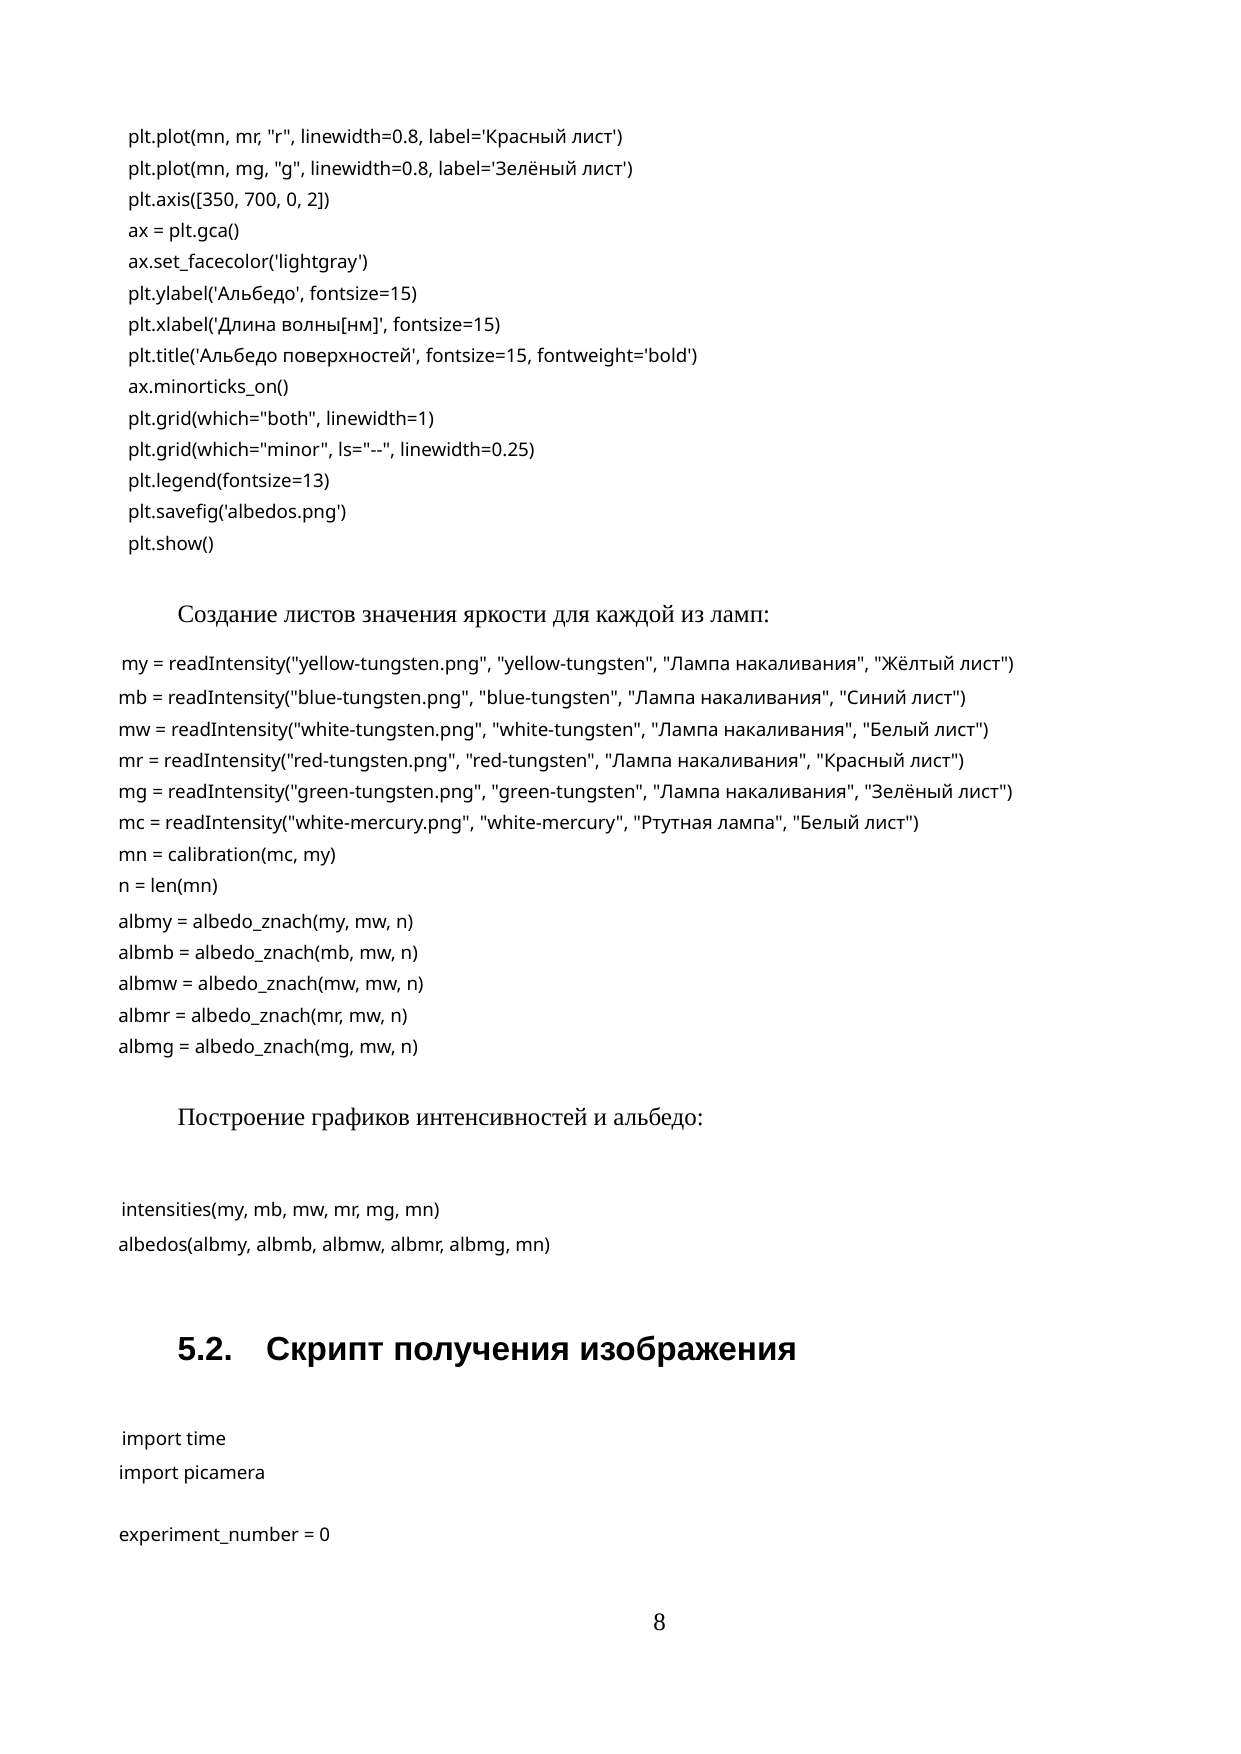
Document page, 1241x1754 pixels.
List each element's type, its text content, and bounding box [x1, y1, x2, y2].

text Построение графиков интенсивностей и альбедо: [118, 1102, 1122, 1131]
table_cell mb = readIntensity("blue-tungsten.png", "blue-tungsten", "Лампа накаливания", "Синий лист") [118, 679, 1122, 710]
table_cell mw = readIntensity("white-tungsten.png", "white-tungsten", "Лампа накаливания", "Белый лист") [118, 710, 1122, 741]
table_cell mr = readIntensity("red-tungsten.png", "red-tungsten", "Лампа накаливания", "Красный лист") [118, 741, 1122, 773]
table_cell ax = plt.gca() [118, 212, 1122, 243]
table_cell plt.axis([350, 700, 0, 2]) [118, 181, 1122, 212]
table_cell [118, 898, 1122, 902]
table_cell plt.legend(fontsize=13) [118, 462, 1122, 493]
table_cell ax.set_facecolor('lightgray') [118, 243, 1122, 274]
table_cell plt.grid(which="both", linewidth=1) [118, 399, 1122, 431]
table_cell albmr = albedo_znach(mr, mw, n) [118, 996, 1122, 1027]
table_cell plt.xlabel('Длина волны[нм]', fontsize=15) [118, 306, 1122, 337]
table_cell n = len(mn) [118, 866, 1122, 898]
table_cell plt.show() [118, 524, 1122, 556]
table_cell plt.plot(mn, mr, "r", linewidth=0.8, label='Красный лист') [118, 118, 1122, 149]
table_cell albmg = albedo_znach(mg, mw, n) [118, 1028, 1122, 1059]
table_cell plt.ylabel('Альбедо', fontsize=15) [118, 274, 1122, 306]
table_cell albmy = albedo_znach(my, mw, n) [118, 903, 1122, 934]
table_cell [119, 1485, 1122, 1516]
table_header my = readIntensity("yellow-tungsten.png", "yellow-tungsten", "Лампа накаливания", "Жёлтый лист") [118, 642, 1122, 679]
table_cell plt.grid(which="minor", ls="--", linewidth=0.25) [118, 431, 1122, 462]
table_cell mn = calibration(mc, my) [118, 835, 1122, 866]
table_cell mg = readIntensity("green-tungsten.png", "green-tungsten", "Лампа накаливания", "Зелёный лист") [118, 773, 1122, 804]
table_cell mc = readIntensity("white-mercury.png", "white-mercury", "Ртутная лампа", "Белый лист") [118, 804, 1122, 835]
table_cell import picamera [119, 1453, 1122, 1484]
table_cell albmw = albedo_znach(mw, mw, n) [118, 965, 1122, 996]
table_cell experiment_number = 0 [119, 1516, 1122, 1547]
table_header intensities(my, mb, mw, mr, mg, mn) [118, 1188, 1123, 1225]
table_cell albmb = albedo_znach(mb, mw, n) [118, 934, 1122, 965]
table_cell plt.savefig('albedos.png') [118, 493, 1122, 524]
table_cell ax.minorticks_on() [118, 368, 1122, 399]
table_cell albedos(albmy, albmb, albmw, albmr, albmg, mn) [118, 1225, 1123, 1256]
table_cell plt.plot(mn, mg, "g", linewidth=0.8, label='Зелёный лист') [118, 149, 1122, 181]
table_cell plt.title('Альбедо поверхностей', fontsize=15, fontweight='bold') [118, 337, 1122, 368]
text Создание листов значения яркости для каждой из ламп: [118, 599, 1122, 627]
table_header import time [119, 1416, 1122, 1453]
subtitle Скрипт получения изображения [118, 1329, 1122, 1367]
